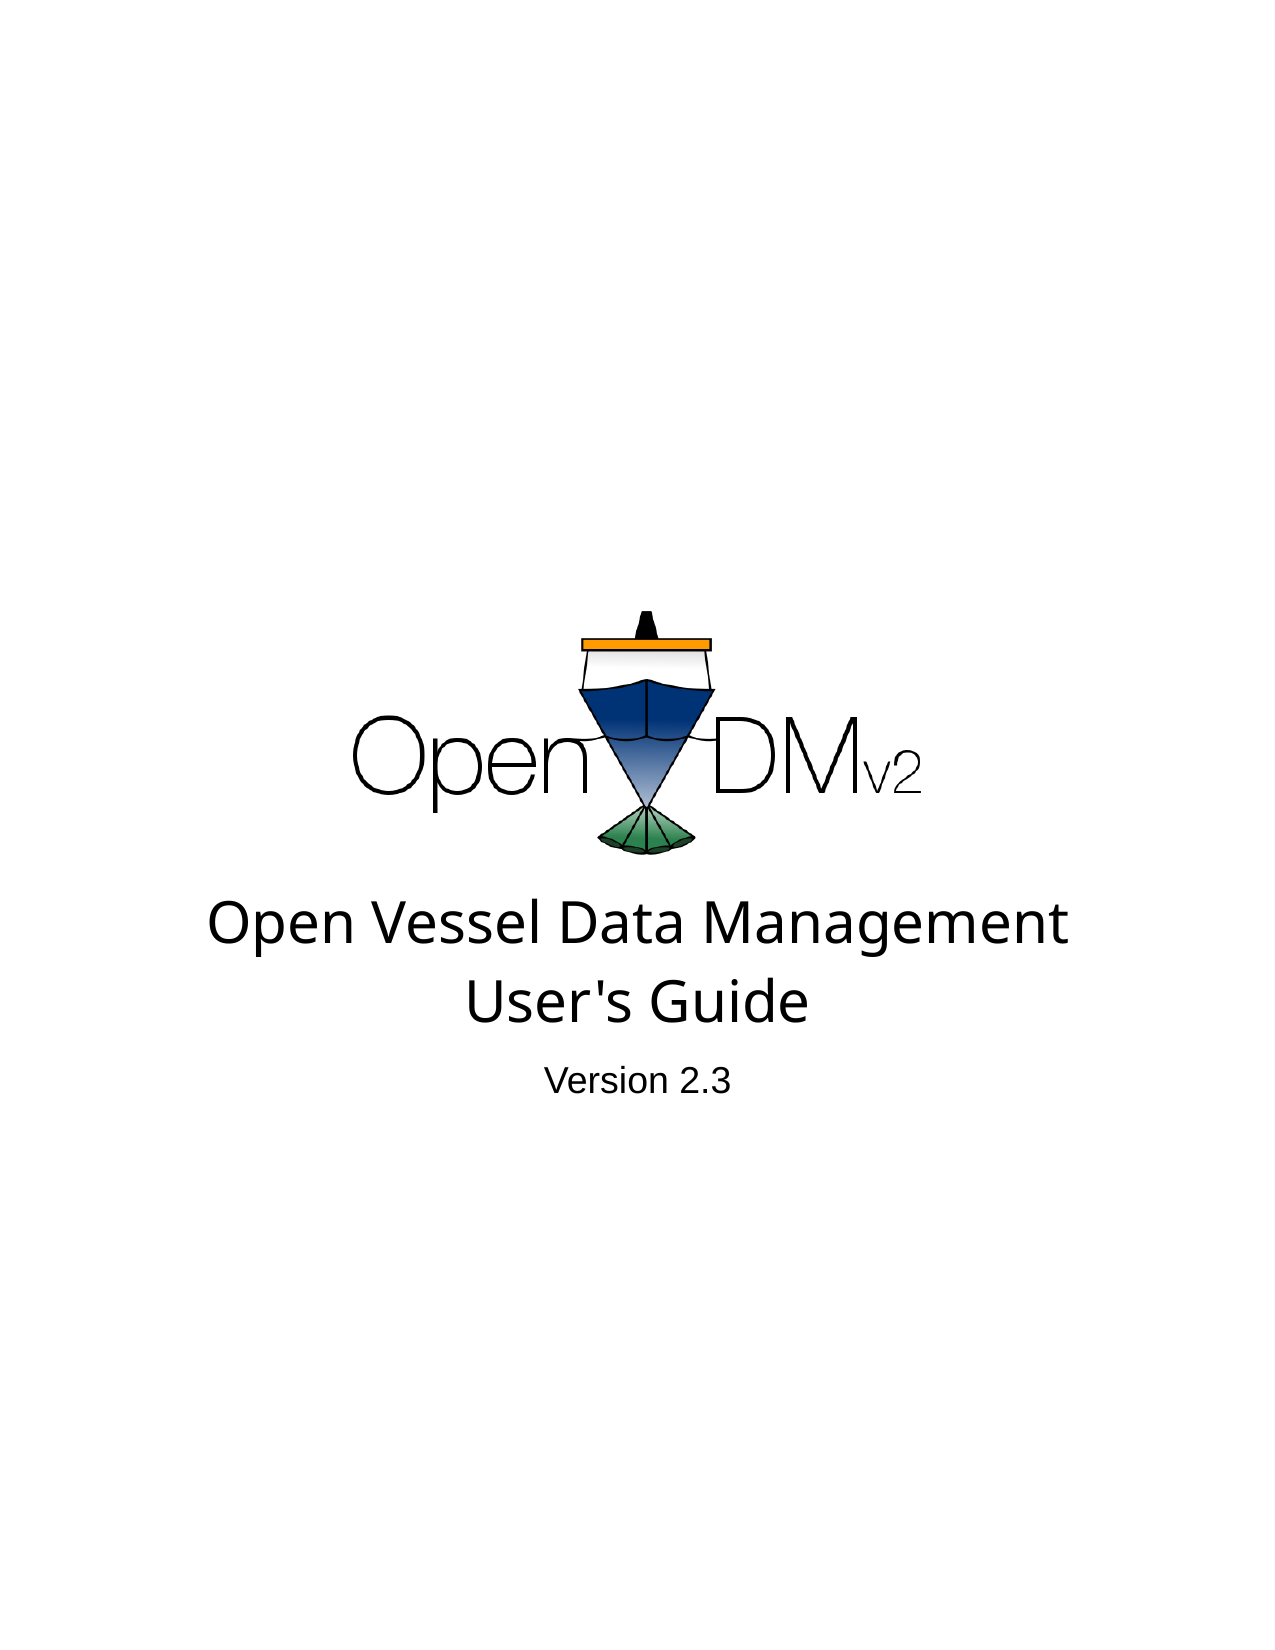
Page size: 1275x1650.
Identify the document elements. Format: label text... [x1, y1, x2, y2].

subtitle Version 2.3 [118, 1059, 1157, 1102]
title Open Vessel Data Management User's Guide [118, 882, 1157, 1040]
picture [118, 557, 1157, 882]
